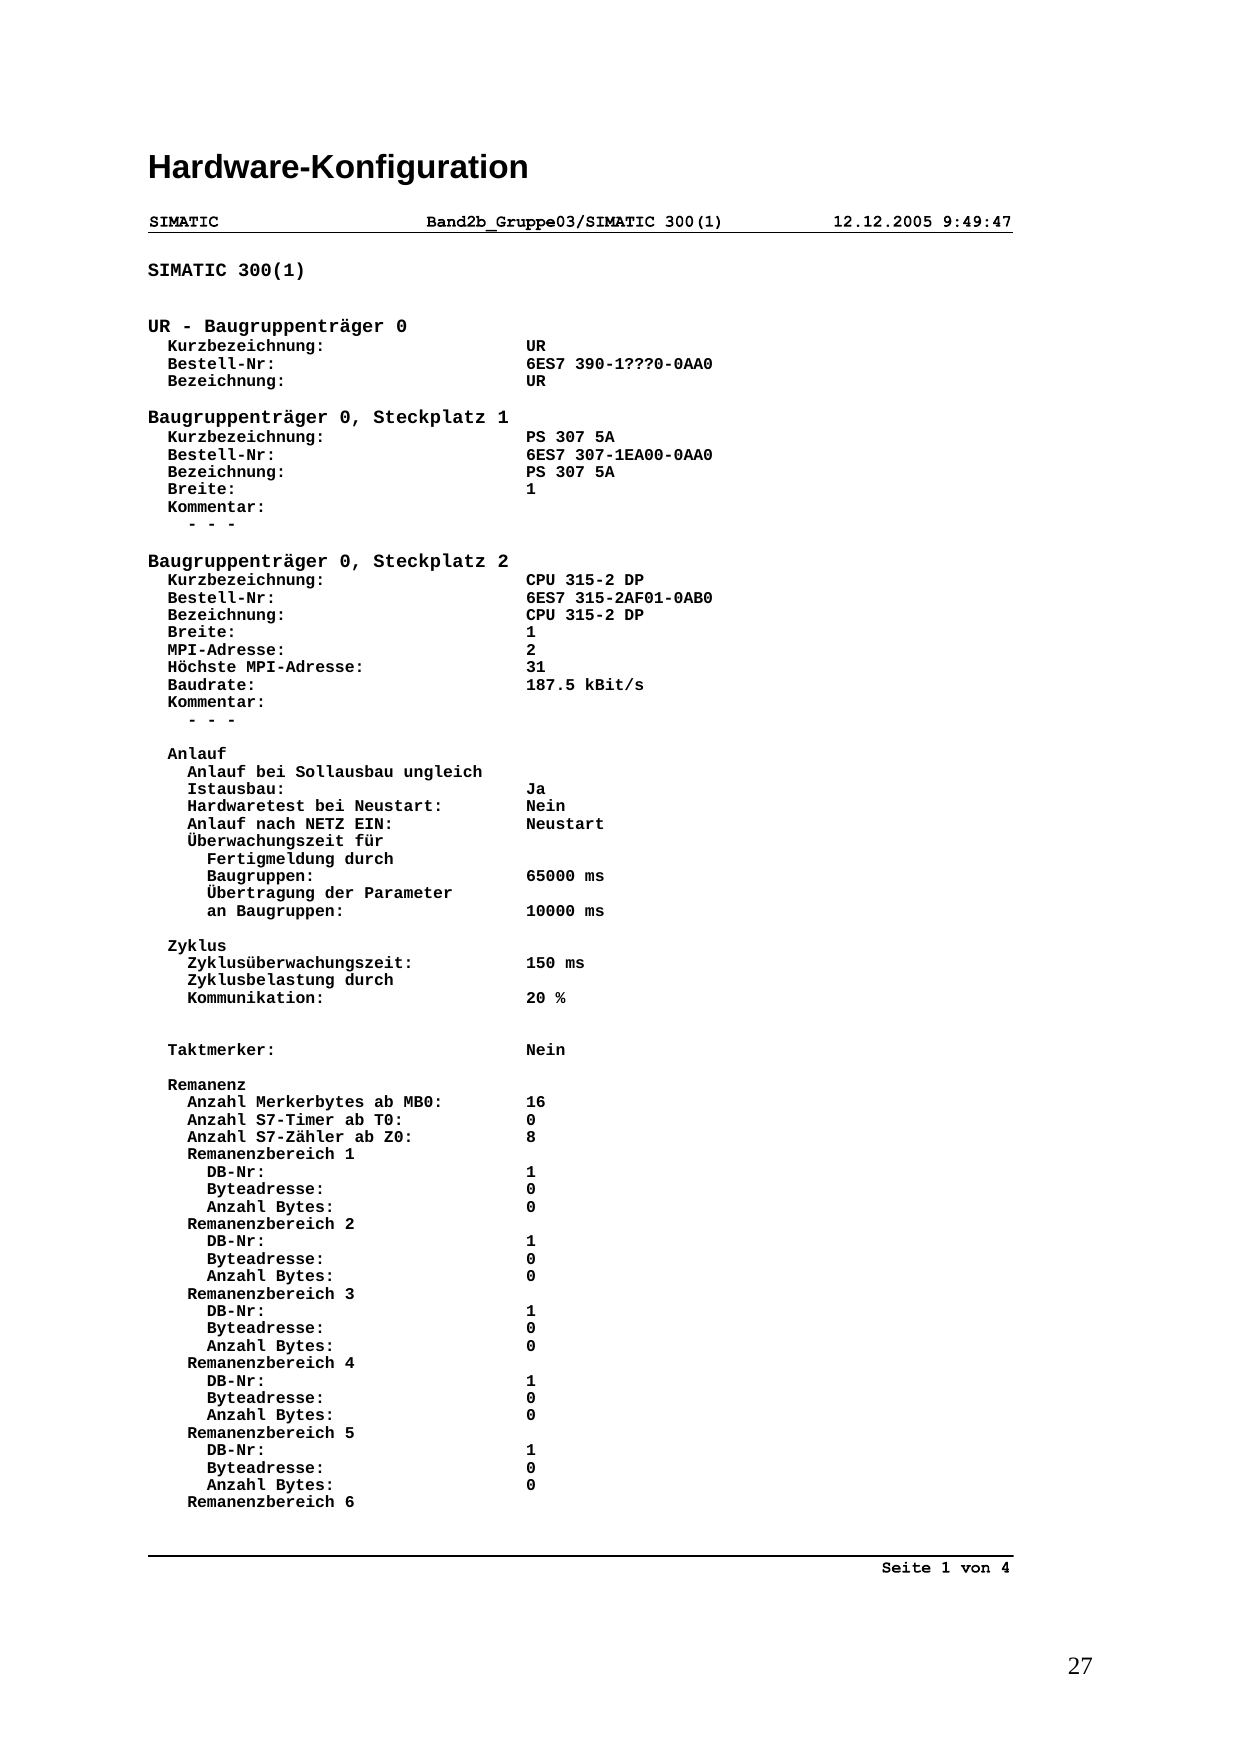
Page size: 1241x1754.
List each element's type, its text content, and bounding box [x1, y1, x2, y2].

text Hardware-Konfiguration [148, 148, 1093, 186]
